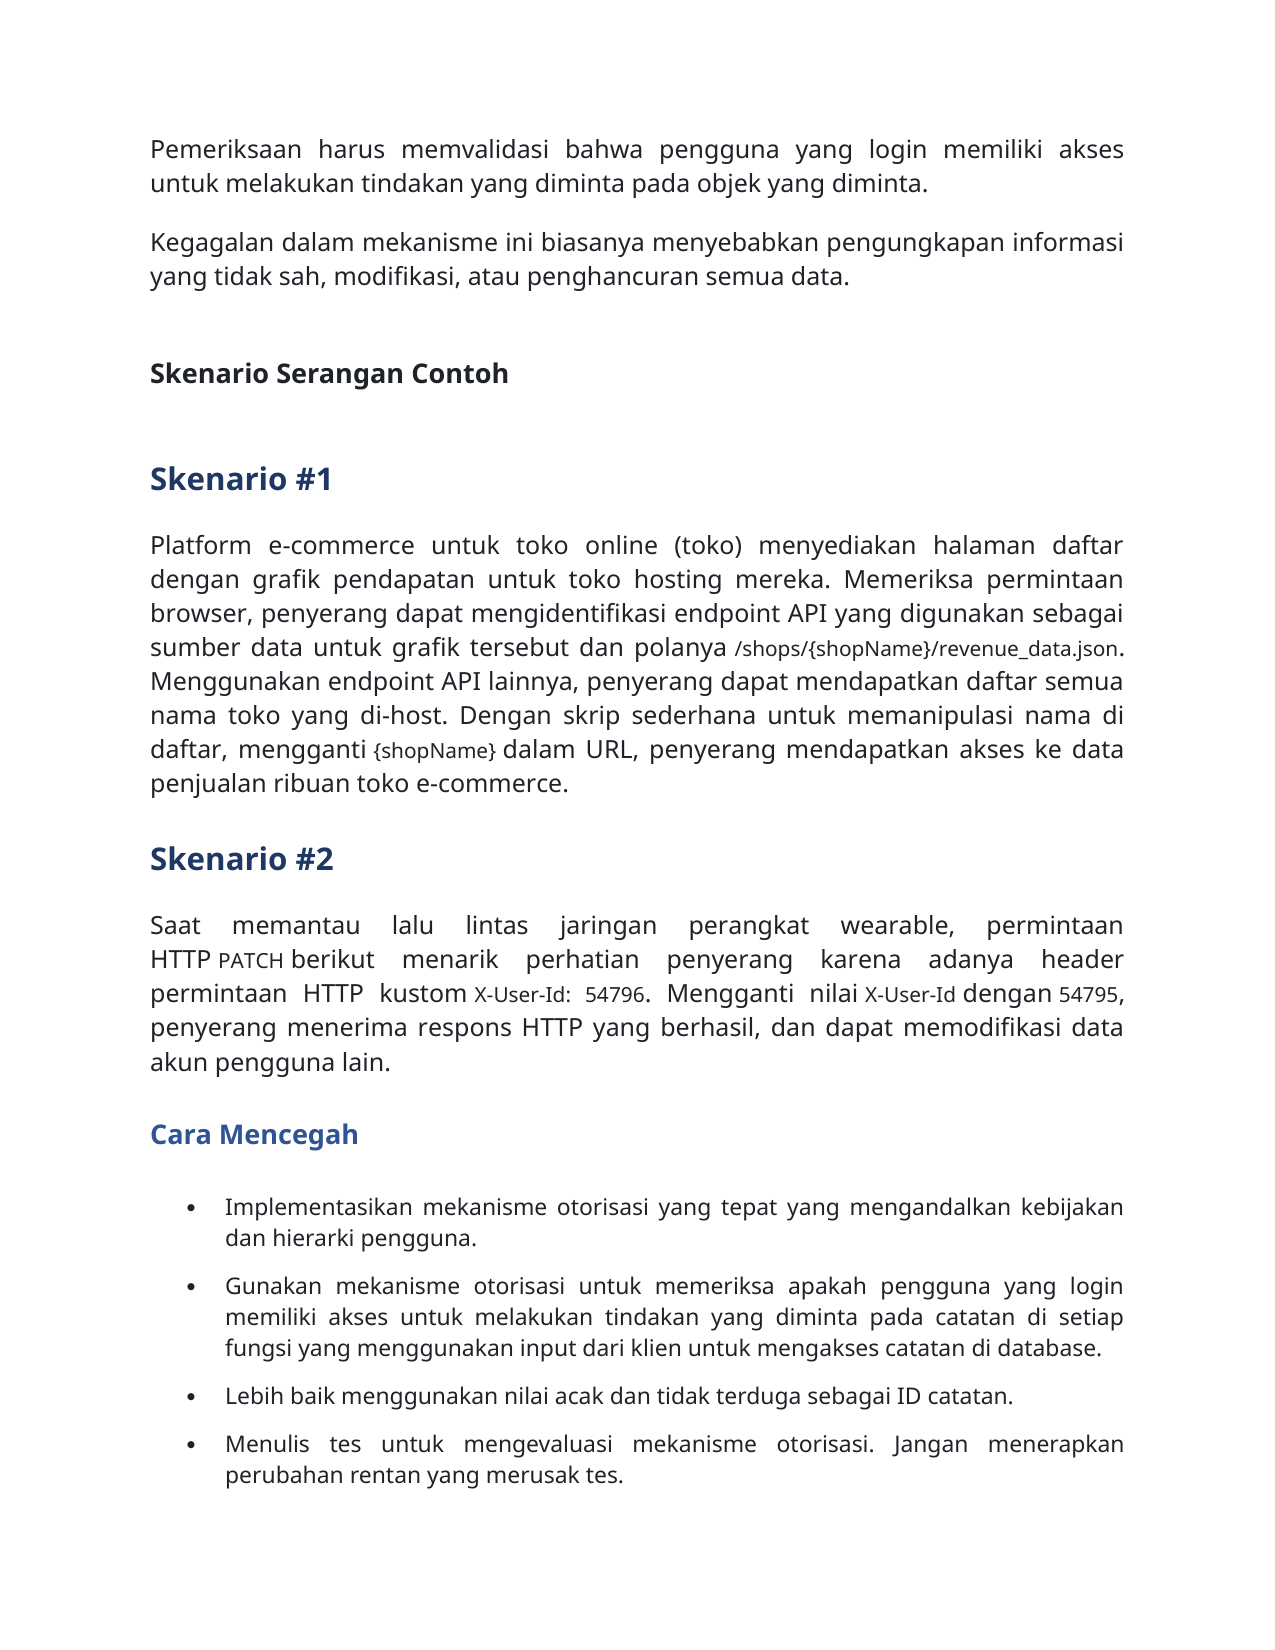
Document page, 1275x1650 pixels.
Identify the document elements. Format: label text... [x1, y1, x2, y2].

list Menulis tes untuk mengevaluasi mekanisme otorisasi. Jangan menerapkan perubahan rentan yang merusak tes. [187, 1428, 1125, 1491]
list Gunakan mekanisme otorisasi untuk memeriksa apakah pengguna yang login memiliki akses untuk melakukan tindakan yang diminta pada catatan di setiap fungsi yang menggunakan input dari klien untuk mengakses catatan di database. [187, 1270, 1125, 1363]
subtitle Skenario Serangan Contoh [150, 355, 1125, 392]
list Implementasikan mekanisme otorisasi yang tepat yang mengandalkan kebijakan dan hierarki pengguna. [187, 1191, 1125, 1253]
text Kegagalan dalam mekanisme ini biasanya menyebabkan pengungkapan informasi yang tidak sah, modifikasi, atau penghancuran semua data. [150, 224, 1125, 292]
subtitle Skenario #2 [150, 837, 1125, 880]
subtitle Skenario #1 [150, 457, 1125, 499]
subtitle Cara Mencegah [150, 1116, 1125, 1153]
text Pemeriksaan harus memvalidasi bahwa pengguna yang login memiliki akses untuk melakukan tindakan yang diminta pada objek yang diminta. [150, 131, 1125, 199]
text Saat memantau lalu lintas jaringan perangkat wearable, permintaan HTTP PATCH berikut menarik perhatian penyerang karena adanya header permintaan HTTP kustom X-User-Id: 54796. Mengganti nilai X-User-Id dengan 54795, penyerang menerima respons HTTP yang berhasil, dan dapat memodifikasi data akun pengguna lain. [150, 908, 1125, 1078]
text Platform e-commerce untuk toko online (toko) menyediakan halaman daftar dengan grafik pendapatan untuk toko hosting mereka. Memeriksa permintaan browser, penyerang dapat mengidentifikasi endpoint API yang digunakan sebagai sumber data untuk grafik tersebut dan polanya /shops/{shopName}/revenue_data.json. Menggunakan endpoint API lainnya, penyerang dapat mendapatkan daftar semua nama toko yang di-host. Dengan skrip sederhana untuk memanipulasi nama di daftar, mengganti {shopName} dalam URL, penyerang mendapatkan akses ke data penjualan ribuan toko e-commerce. [150, 527, 1125, 800]
list Lebih baik menggunakan nilai acak dan tidak terduga sebagai ID catatan. [187, 1380, 1125, 1411]
